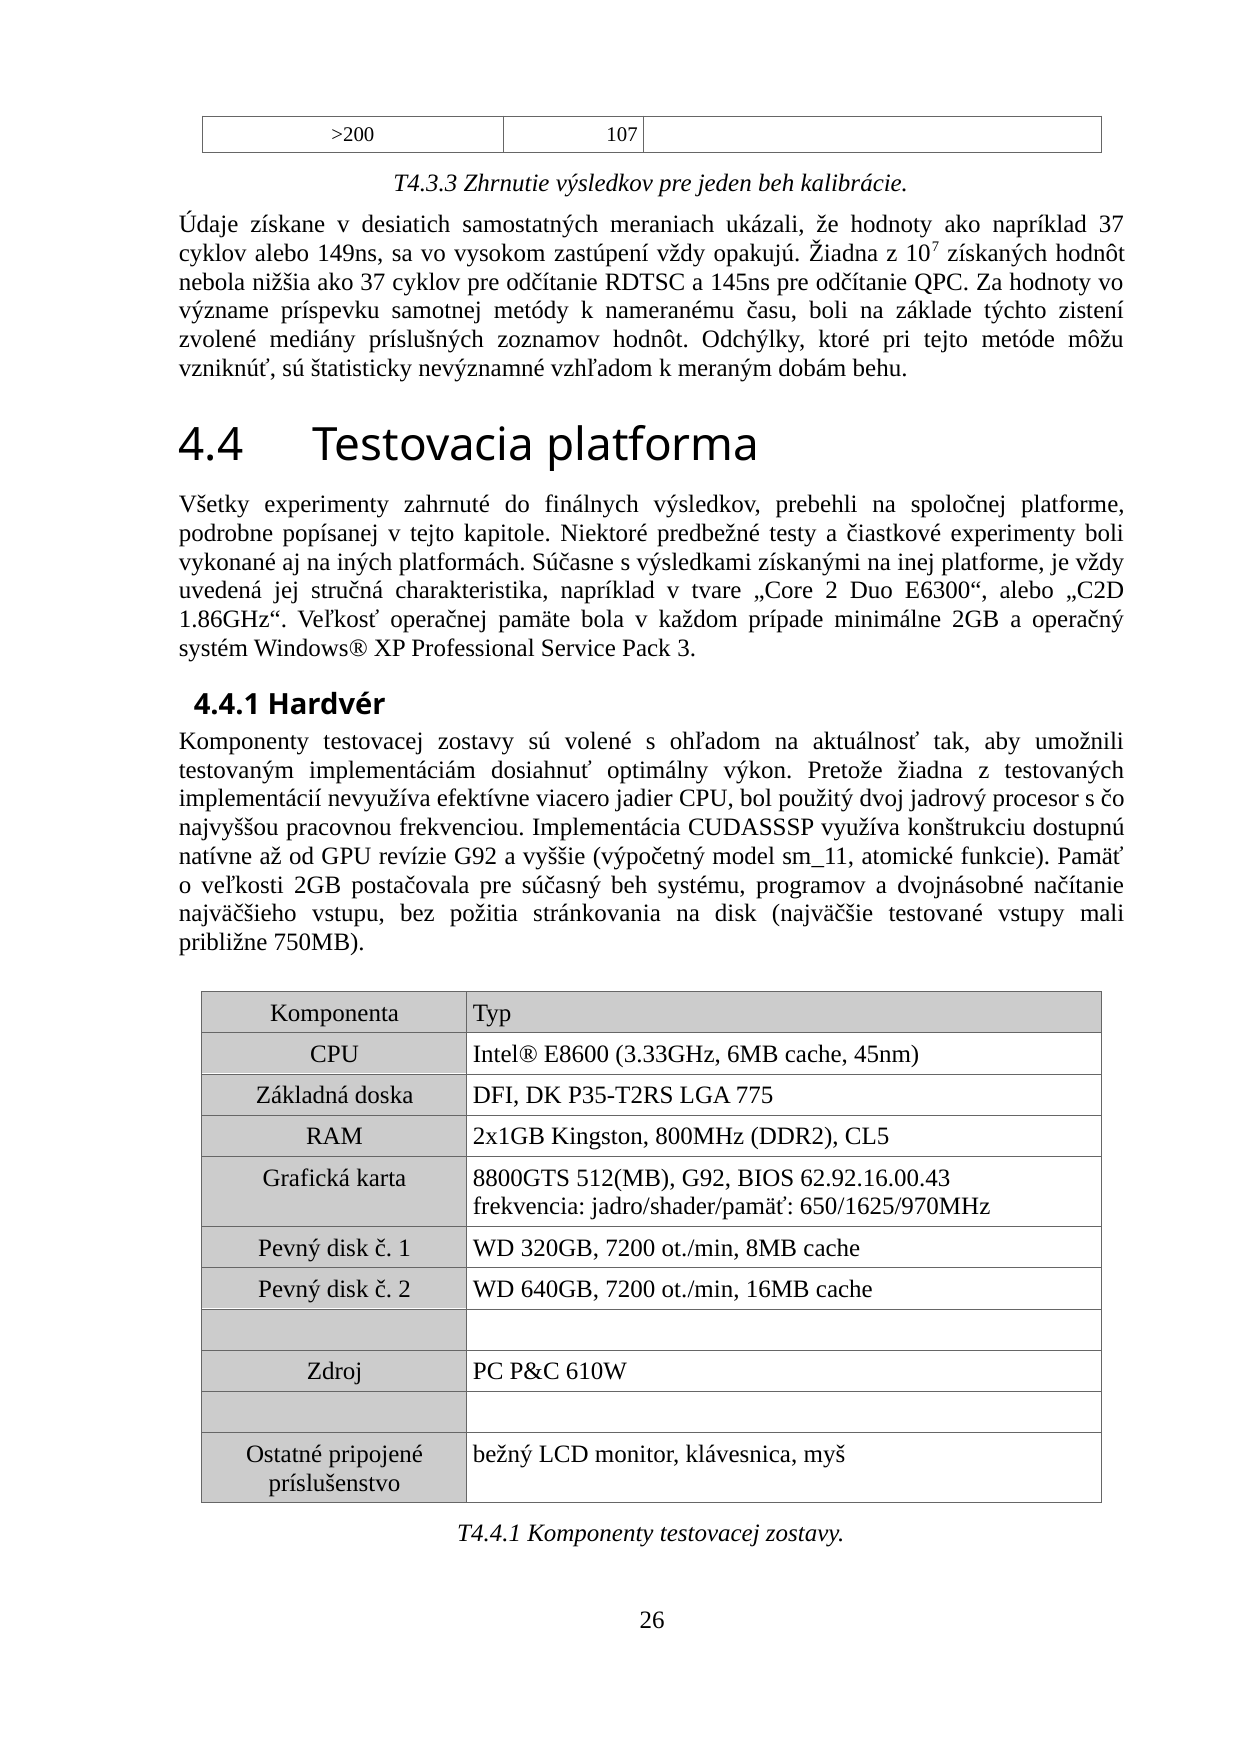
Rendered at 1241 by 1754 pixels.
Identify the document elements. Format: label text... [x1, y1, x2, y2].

table_cell 107 [504, 117, 643, 152]
subtitle Testovacia platforma [178, 412, 1125, 474]
table_cell Základná doska [202, 1075, 466, 1115]
table_cell [467, 1310, 1101, 1350]
table_cell PC P&C 610W [467, 1351, 1101, 1391]
table_cell >200 [203, 117, 503, 152]
table_cell Zdroj [202, 1351, 466, 1391]
table_cell DFI, DK P35-T2RS LGA 775 [467, 1075, 1101, 1115]
table_cell RAM [202, 1116, 466, 1156]
text Komponenty testovacej zostavy sú volené s ohľadom na aktuálnosť tak, aby umožnili testovaným implementáciám dosiahnuť optimálny výkon. Pretože žiadna z testovaných implementácií nevyužíva efektívne viacero jadier CPU, bol použitý dvoj jadrový procesor s čo najvyššou pracovnou frekvenciou. Implementácia CUDASSSP využíva konštrukciu dostupnú natívne až od GPU revízie G92 a vyššie (výpočetný model sm_11, atomické funkcie). Pamäť o veľkosti 2GB postačovala pre súčasný beh systému, programov a dvojnásobné načítanie najväčšieho vstupu, bez požitia stránkovania na disk (najväčšie testované vstupy mali približne 750MB). [178, 726, 1125, 956]
table_cell 8800GTS 512(MB), G92, BIOS 62.92.16.00.43 frekvencia: jadro/shader/pamäť: 650/1625/970MHz [467, 1157, 1101, 1226]
text Údaje získane v desiatich samostatných meraniach ukázali, že hodnoty ako napríklad 37 cyklov alebo 149ns, sa vo vysokom zastúpení vždy opakujú. Žiadna z 107 získaných hodnôt nebola nižšia ako 37 cyklov pre odčítanie RDTSC a 145ns pre odčítanie QPC. Za hodnoty vo význame príspevku samotnej metódy k nameranému času, boli na základe týchto zistení zvolené mediány príslušných zoznamov hodnôt. Odchýlky, ktoré pri tejto metóde môžu vzniknúť, sú štatisticky nevýznamné vzhľadom k meraným dobám behu. [178, 209, 1125, 382]
text Všetky experimenty zahrnuté do finálnych výsledkov, prebehli na spoločnej platforme, podrobne popísanej v tejto kapitole. Niektoré predbežné testy a čiastkové experimenty boli vykonané aj na iných platformách. Súčasne s výsledkami získanými na inej platforme, je vždy uvedená jej stručná charakteristika, napríklad v tvare „Core 2 Duo E6300“, alebo „C2D 1.86GHz“. Veľkosť operačnej pamäte bola v každom prípade minimálne 2GB a operačný systém Windows® XP Professional Service Pack 3. [178, 489, 1125, 662]
table_cell [467, 1392, 1101, 1432]
table_cell 2x1GB Kingston, 800MHz (DDR2), CL5 [467, 1116, 1101, 1156]
subtitle Hardvér [193, 683, 1125, 723]
table_cell WD 320GB, 7200 ot./min, 8MB cache [467, 1227, 1101, 1267]
text T4.3.3 Zhrnutie výsledkov pre jeden beh kalibrácie. [178, 168, 1125, 197]
table_cell [202, 1392, 466, 1432]
table_cell bežný LCD monitor, klávesnica, myš [467, 1433, 1101, 1502]
table_cell Pevný disk č. 2 [202, 1268, 466, 1308]
table_cell [202, 1310, 466, 1350]
table_cell Intel® E8600 (3.33GHz, 6MB cache, 45nm) [467, 1033, 1101, 1073]
table_cell Pevný disk č. 1 [202, 1227, 466, 1267]
table_cell Ostatné pripojené príslušenstvo [202, 1433, 466, 1502]
table_cell [644, 117, 1101, 152]
text T4.4.1 Komponenty testovacej zostavy. [178, 1518, 1125, 1547]
table_cell WD 640GB, 7200 ot./min, 16MB cache [467, 1268, 1101, 1308]
table_cell Grafická karta [202, 1157, 466, 1226]
table_cell CPU [202, 1033, 466, 1073]
table_header Typ [467, 992, 1101, 1032]
table_header Komponenta [202, 992, 466, 1032]
